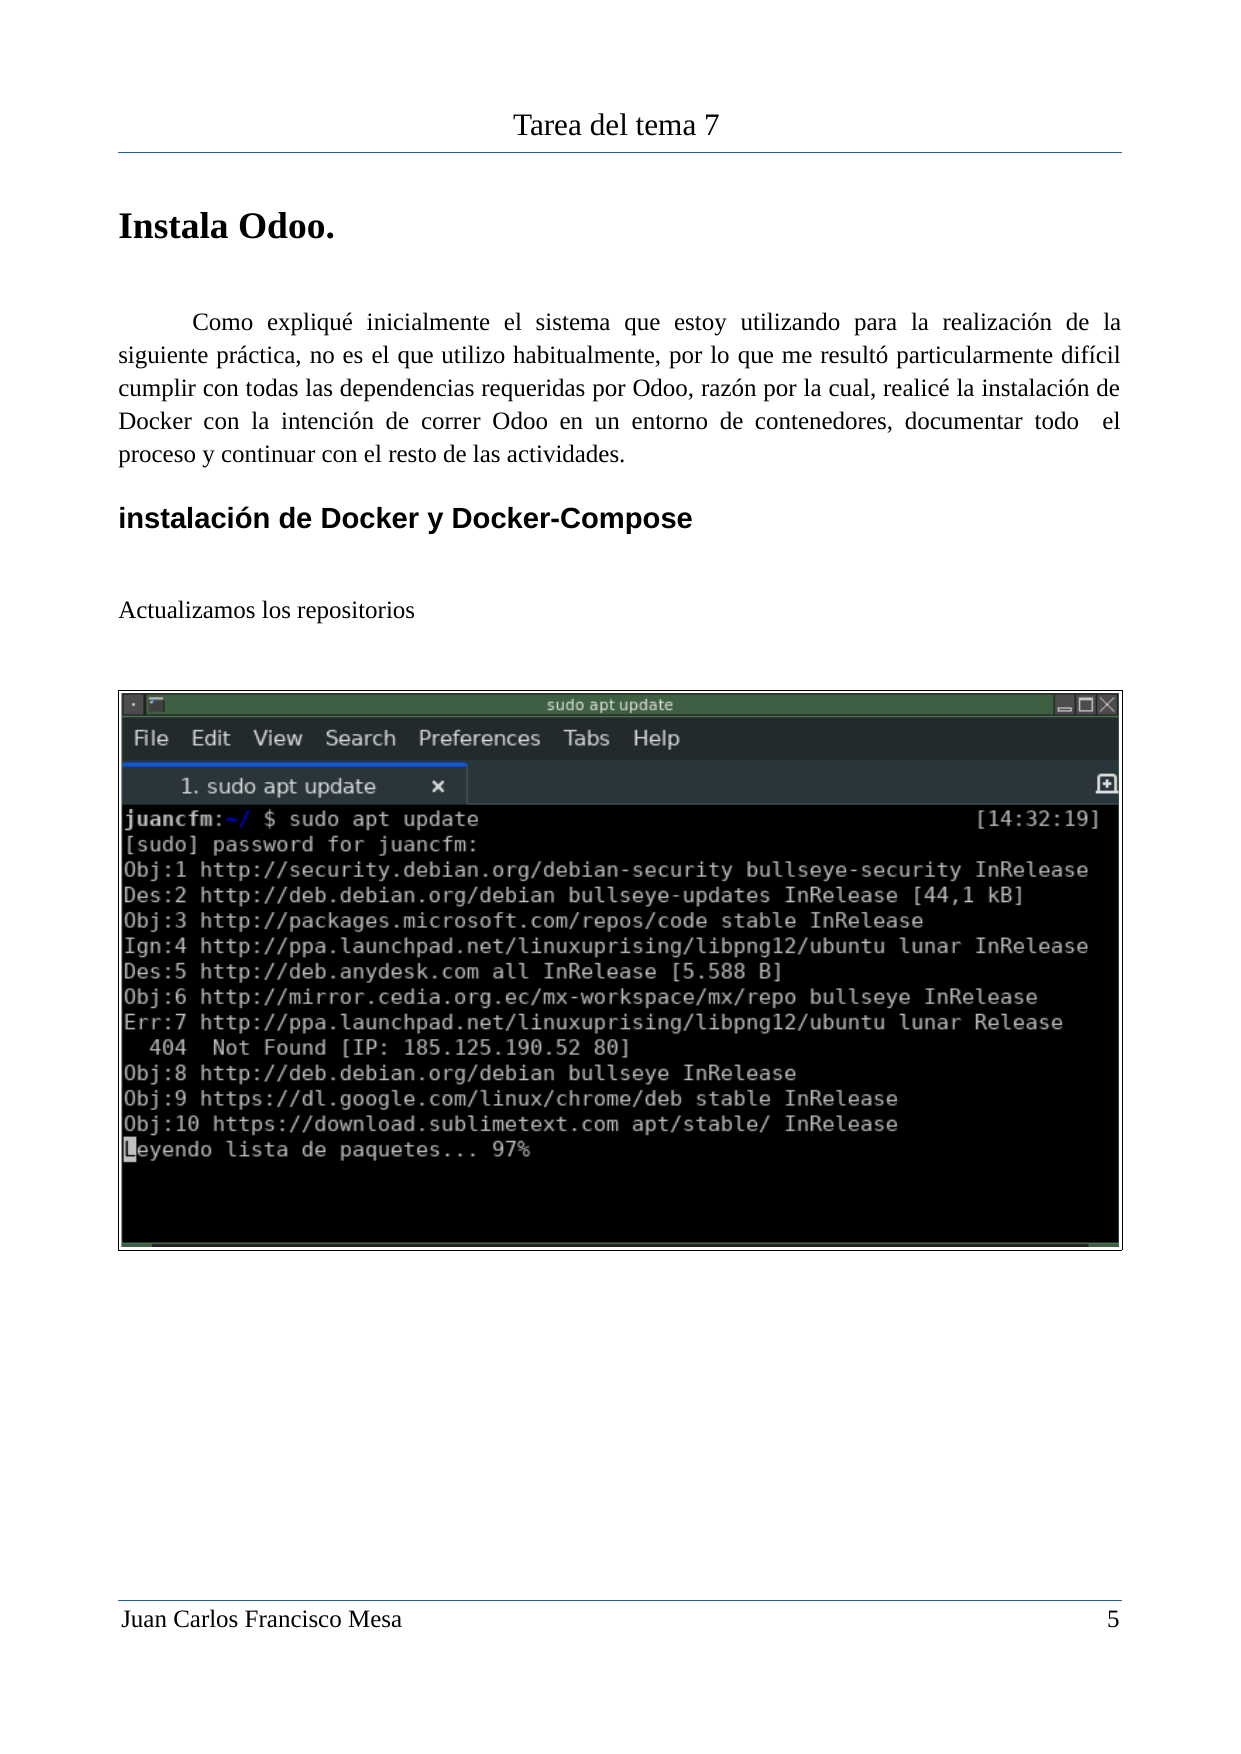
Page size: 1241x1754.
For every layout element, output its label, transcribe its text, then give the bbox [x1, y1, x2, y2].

subtitle Instala Odoo. [118, 204, 1122, 247]
subtitle instalación de Docker y Docker-Compose [118, 501, 1122, 535]
picture [121, 693, 1119, 1247]
text Como expliqué inicialmente el sistema que estoy utilizando para la realización de la siguiente práctica, no es el que utilizo habitualmente, por lo que me resultó particularmente difícil cumplir con todas las dependencias requeridas por Odoo, razón por la cual, realicé la instalación de Docker con la intención de correr Odoo en un entorno de contenedores, documentar todo el proceso y continuar con el resto de las actividades. [118, 307, 1122, 468]
text Actualizamos los repositorios [118, 595, 1122, 623]
